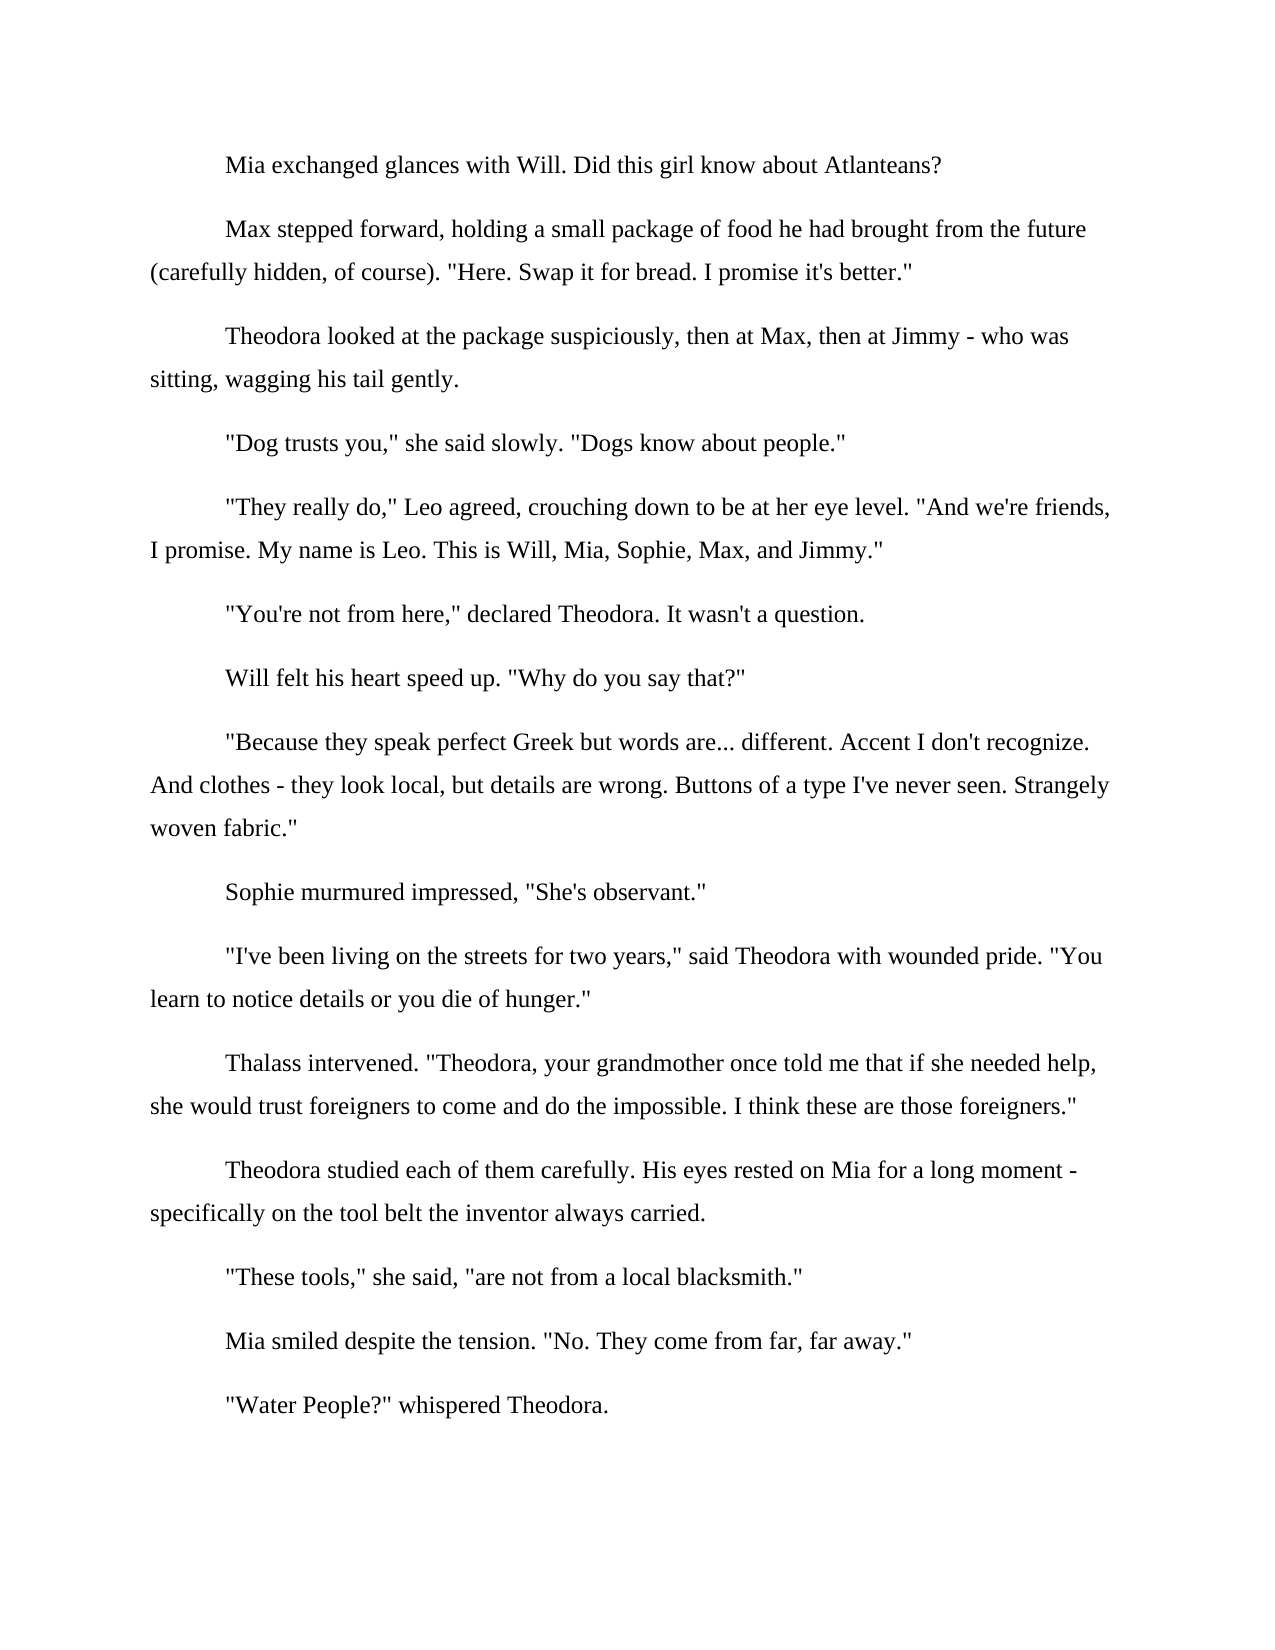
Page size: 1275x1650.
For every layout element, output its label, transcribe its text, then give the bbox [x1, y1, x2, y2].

text Theodora studied each of them carefully. His eyes rested on Mia for a long moment - specifically on the tool belt the inventor always carried. [150, 1155, 1125, 1227]
text "You're not from here," declared Theodora. It wasn't a question. [150, 599, 1125, 628]
text "Dog trusts you," she said slowly. "Dogs know about people." [150, 428, 1125, 457]
text "Water People?" whispered Theodora. [150, 1390, 1125, 1419]
text Mia exchanged glances with Will. Did this girl know about Atlanteans? [150, 150, 1125, 179]
text "I've been living on the streets for two years," said Theodora with wounded pride. "You learn to notice details or you die of hunger." [150, 941, 1125, 1013]
text Theodora looked at the package suspiciously, then at Max, then at Jimmy - who was sitting, wagging his tail gently. [150, 321, 1125, 393]
text Mia smiled despite the tension. "No. They come from far, far away." [150, 1326, 1125, 1355]
text "These tools," she said, "are not from a local blacksmith." [150, 1262, 1125, 1291]
text Thalass intervened. "Theodora, your grandmother once told me that if she needed help, she would trust foreigners to come and do the impossible. I think these are those foreigners." [150, 1048, 1125, 1120]
text "Because they speak perfect Greek but words are... different. Accent I don't recognize. And clothes - they look local, but details are wrong. Buttons of a type I've never seen. Strangely woven fabric." [150, 727, 1125, 842]
text Sophie murmured impressed, "She's observant." [150, 877, 1125, 906]
text Max stepped forward, holding a small package of food he had brought from the future (carefully hidden, of course). "Here. Swap it for bread. I promise it's better." [150, 214, 1125, 286]
text Will felt his heart speed up. "Why do you say that?" [150, 663, 1125, 692]
text "They really do," Leo agreed, crouching down to be at her eye level. "And we're friends, I promise. My name is Leo. This is Will, Mia, Sophie, Max, and Jimmy." [150, 492, 1125, 564]
